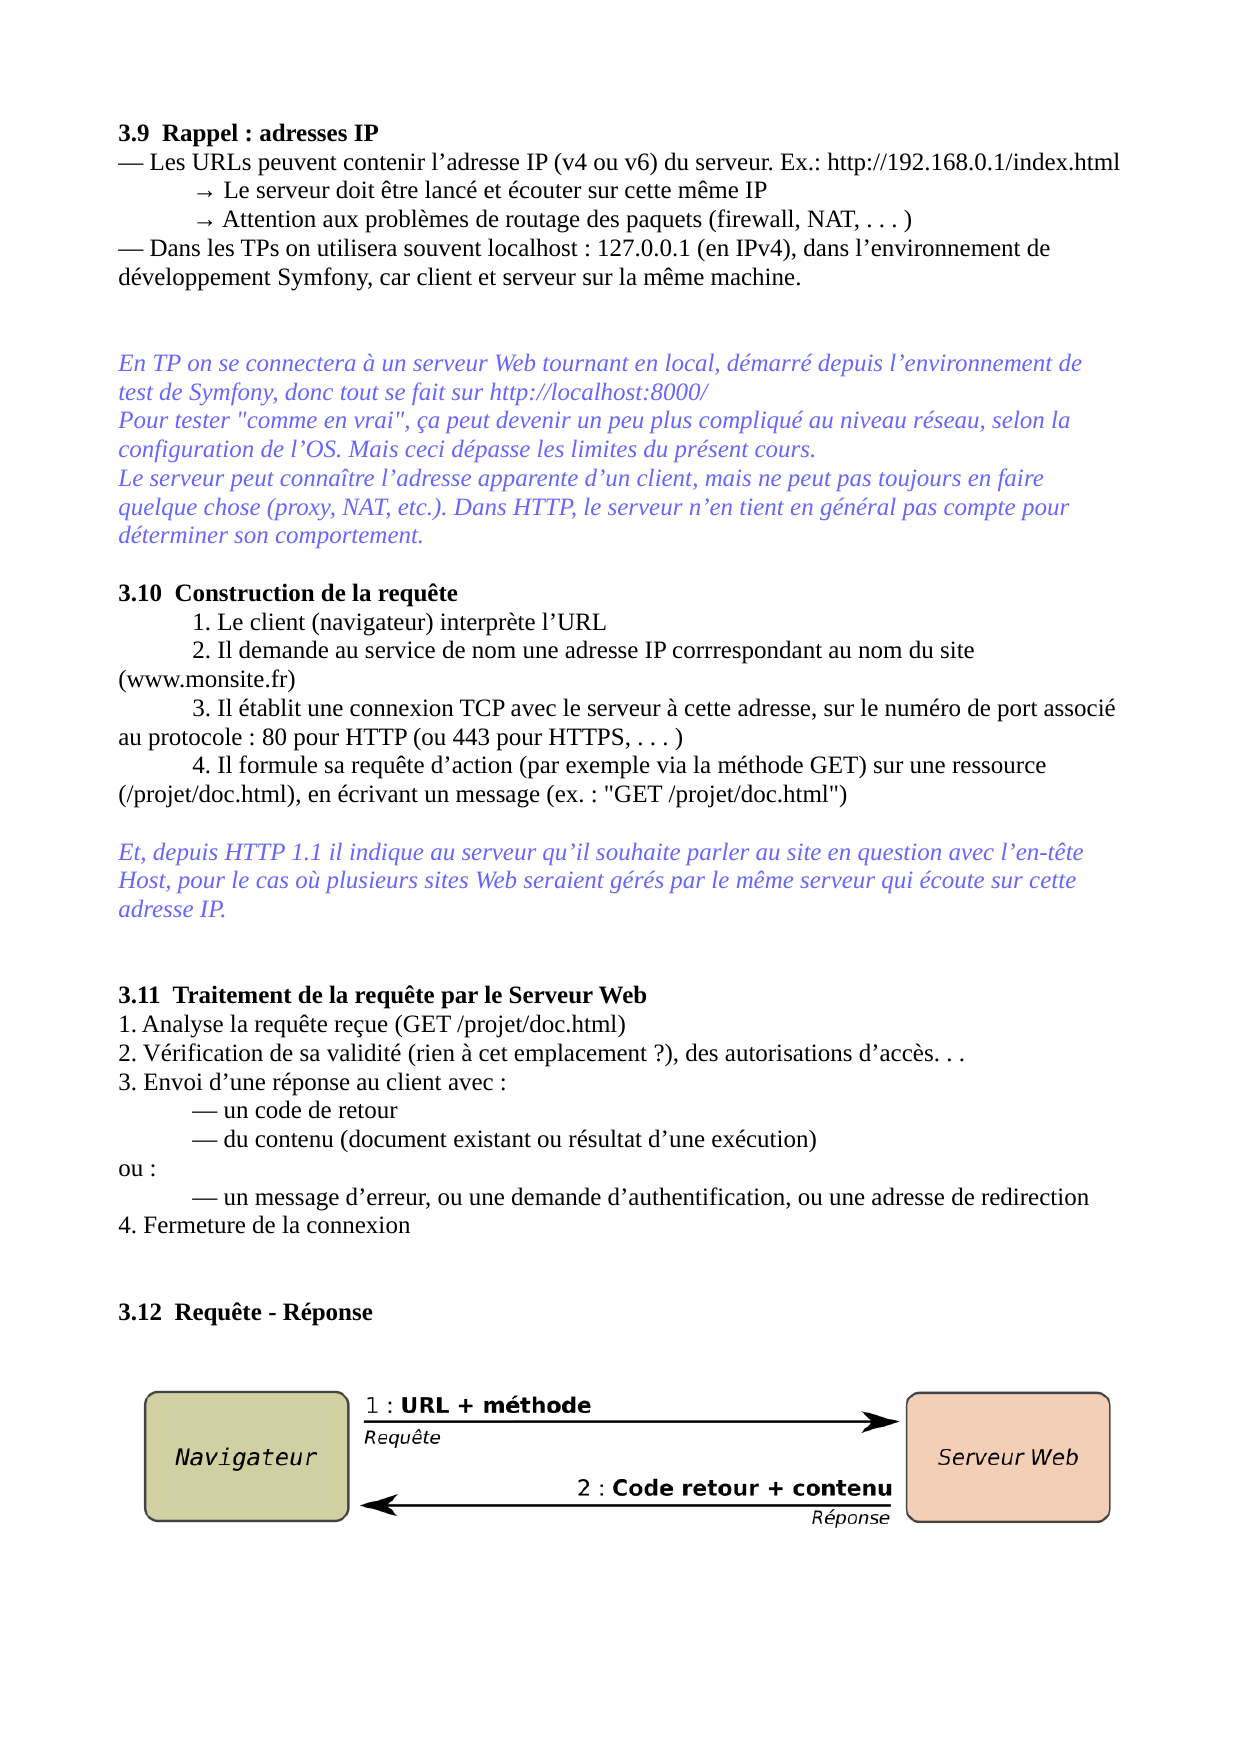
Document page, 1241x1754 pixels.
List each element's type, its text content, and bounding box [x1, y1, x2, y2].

text 4. Il formule sa requête d’action (par exemple via la méthode GET) sur une ressource (/projet/doc.html), en écrivant un message (ex. : "GET /projet/doc.html") [118, 751, 1122, 808]
text Pour tester "comme en vrai", ça peut devenir un peu plus compliqué au niveau réseau, selon la configuration de l’OS. Mais ceci dépasse les limites du présent cours. [118, 406, 1122, 463]
text Et, depuis HTTP 1.1 il indique au serveur qu’il souhaite parler au site en question avec l’en-tête [118, 837, 1122, 866]
picture [119, 1353, 1124, 1553]
text — Les URLs peuvent contenir l’adresse IP (v4 ou v6) du serveur. Ex.: http://192.168.0.1/index.html [118, 147, 1122, 176]
text 2. Vérification de sa validité (rien à cet emplacement ?), des autorisations d’accès. . . [118, 1038, 1122, 1067]
text → Attention aux problèmes de routage des paquets (firewall, NAT, . . . ) [118, 204, 1122, 233]
text développement Symfony, car client et serveur sur la même machine. [118, 262, 1122, 291]
text → Le serveur doit être lancé et écouter sur cette même IP [118, 176, 1122, 204]
text 4. Fermeture de la connexion [118, 1211, 1122, 1239]
text 3.11 Traitement de la requête par le Serveur Web [118, 981, 1122, 1009]
text 2. Il demande au service de nom une adresse IP corrrespondant au nom du site (www.monsite.fr) [118, 636, 1122, 693]
text — un code de retour [118, 1096, 1122, 1124]
text 1. Le client (navigateur) interprète l’URL [118, 607, 1122, 636]
text 1. Analyse la requête reçue (GET /projet/doc.html) [118, 1009, 1122, 1038]
text adresse IP. [118, 894, 1122, 923]
text — Dans les TPs on utilisera souvent localhost : 127.0.0.1 (en IPv4), dans l’environnement de [118, 233, 1122, 262]
text En TP on se connectera à un serveur Web tournant en local, démarré depuis l’environnement de test de Symfony, donc tout se fait sur http://localhost:8000/ [118, 348, 1122, 406]
text 3. Envoi d’une réponse au client avec : [118, 1067, 1122, 1096]
text Le serveur peut connaître l’adresse apparente d’un client, mais ne peut pas toujours en faire quelque chose (proxy, NAT, etc.). Dans HTTP, le serveur n’en tient en général pas compte pour déterminer son comportement. [118, 463, 1122, 549]
text — du contenu (document existant ou résultat d’une exécution) [118, 1124, 1122, 1153]
text 3.9 Rappel : adresses IP [118, 118, 1122, 147]
text Host, pour le cas où plusieurs sites Web seraient gérés par le même serveur qui écoute sur cette [118, 866, 1122, 894]
text 3. Il établit une connexion TCP avec le serveur à cette adresse, sur le numéro de port associé au protocole : 80 pour HTTP (ou 443 pour HTTPS, . . . ) [118, 693, 1122, 751]
text 3.12 Requête - Réponse [118, 1297, 1122, 1326]
text ou : [118, 1153, 1122, 1182]
text — un message d’erreur, ou une demande d’authentification, ou une adresse de redirection [118, 1182, 1122, 1211]
text 3.10 Construction de la requête [118, 578, 1122, 607]
